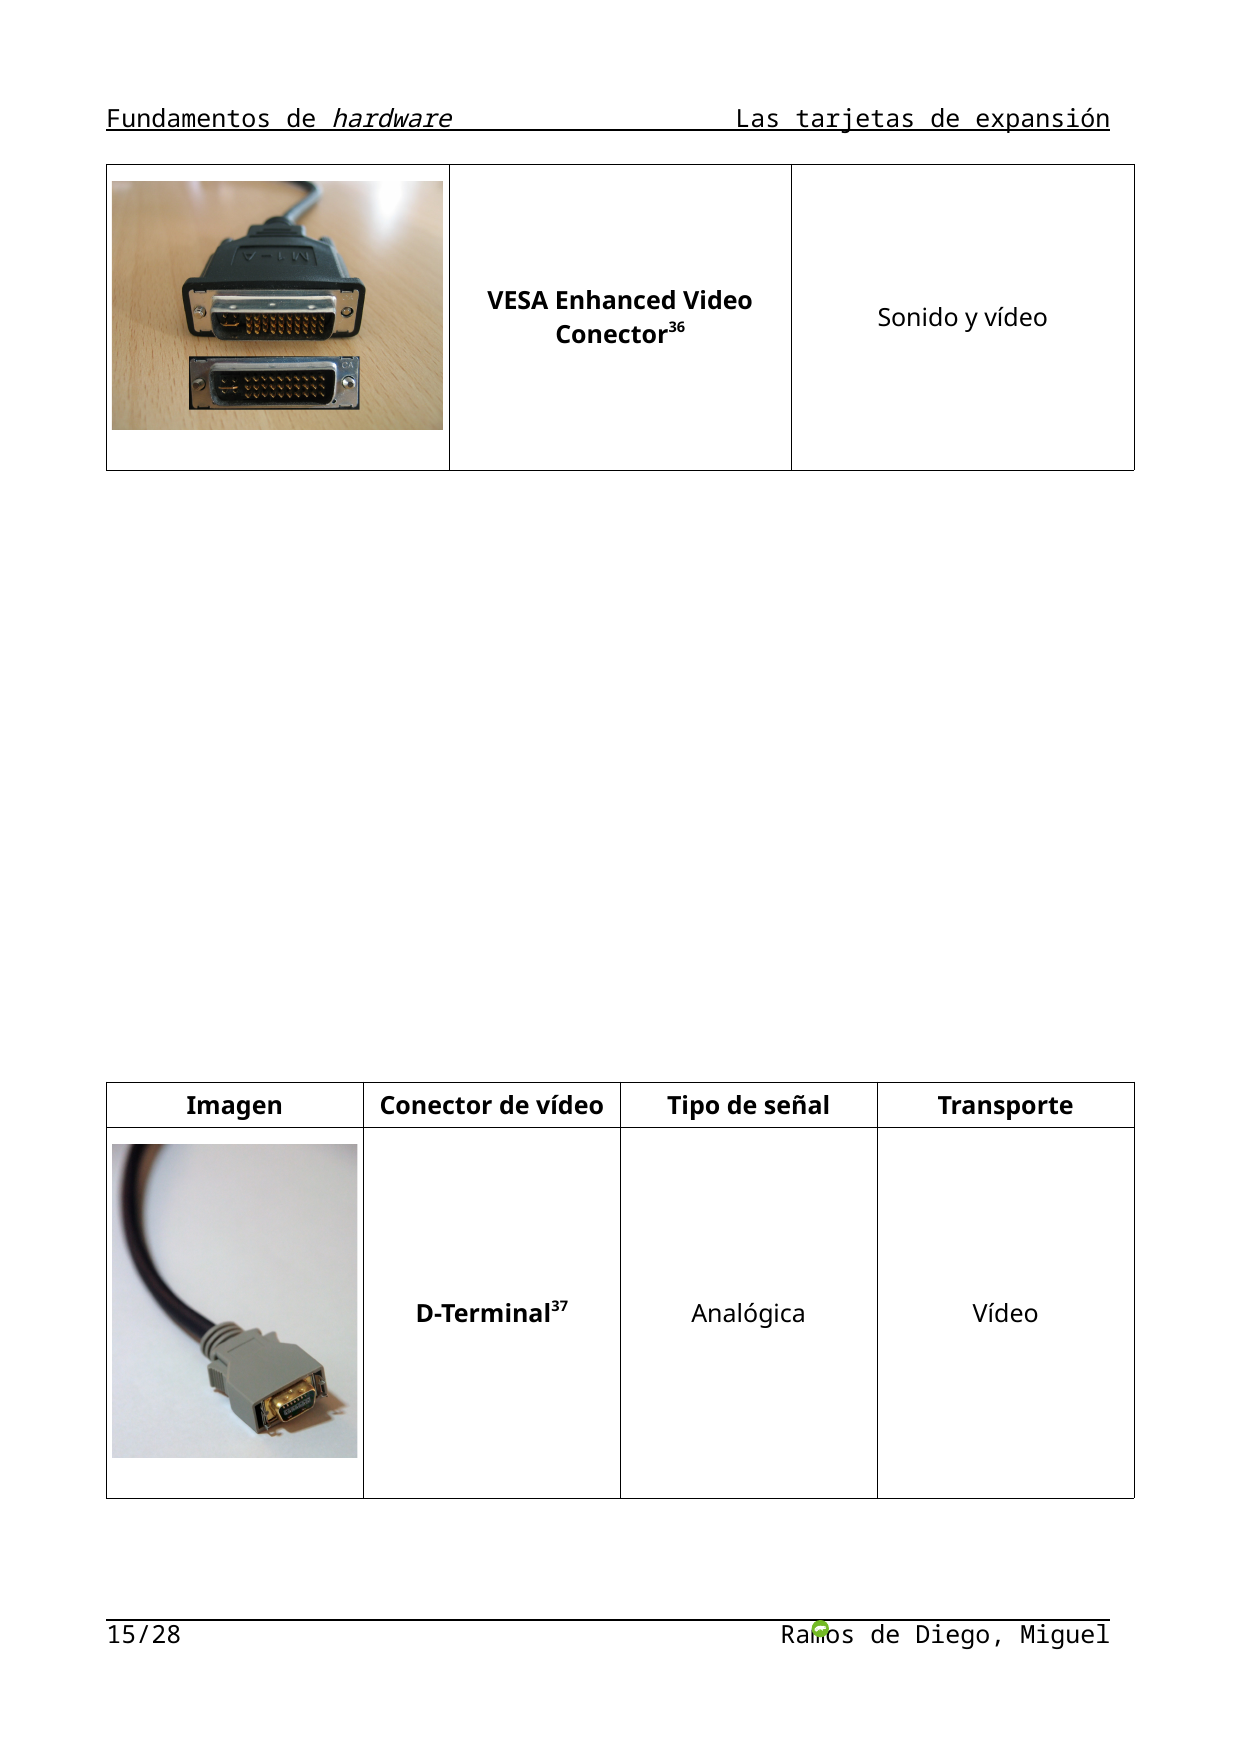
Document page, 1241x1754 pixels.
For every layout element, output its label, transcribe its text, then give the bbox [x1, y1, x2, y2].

table_header Tipo de señal [621, 1083, 877, 1127]
table_cell [107, 165, 449, 469]
table_cell Sonido y vídeo [792, 165, 1134, 469]
table_cell VESA Enhanced Video Conector36 [450, 165, 791, 469]
table_cell Analógica [621, 1128, 877, 1497]
table_cell [107, 1128, 363, 1497]
table_header Transporte [878, 1083, 1134, 1127]
table_cell Vídeo [878, 1128, 1134, 1497]
table_header Imagen [107, 1083, 363, 1127]
picture [112, 1144, 358, 1458]
table_header Conector de vídeo [364, 1083, 620, 1127]
table_cell D-Terminal37 [364, 1128, 620, 1497]
picture [111, 181, 443, 430]
